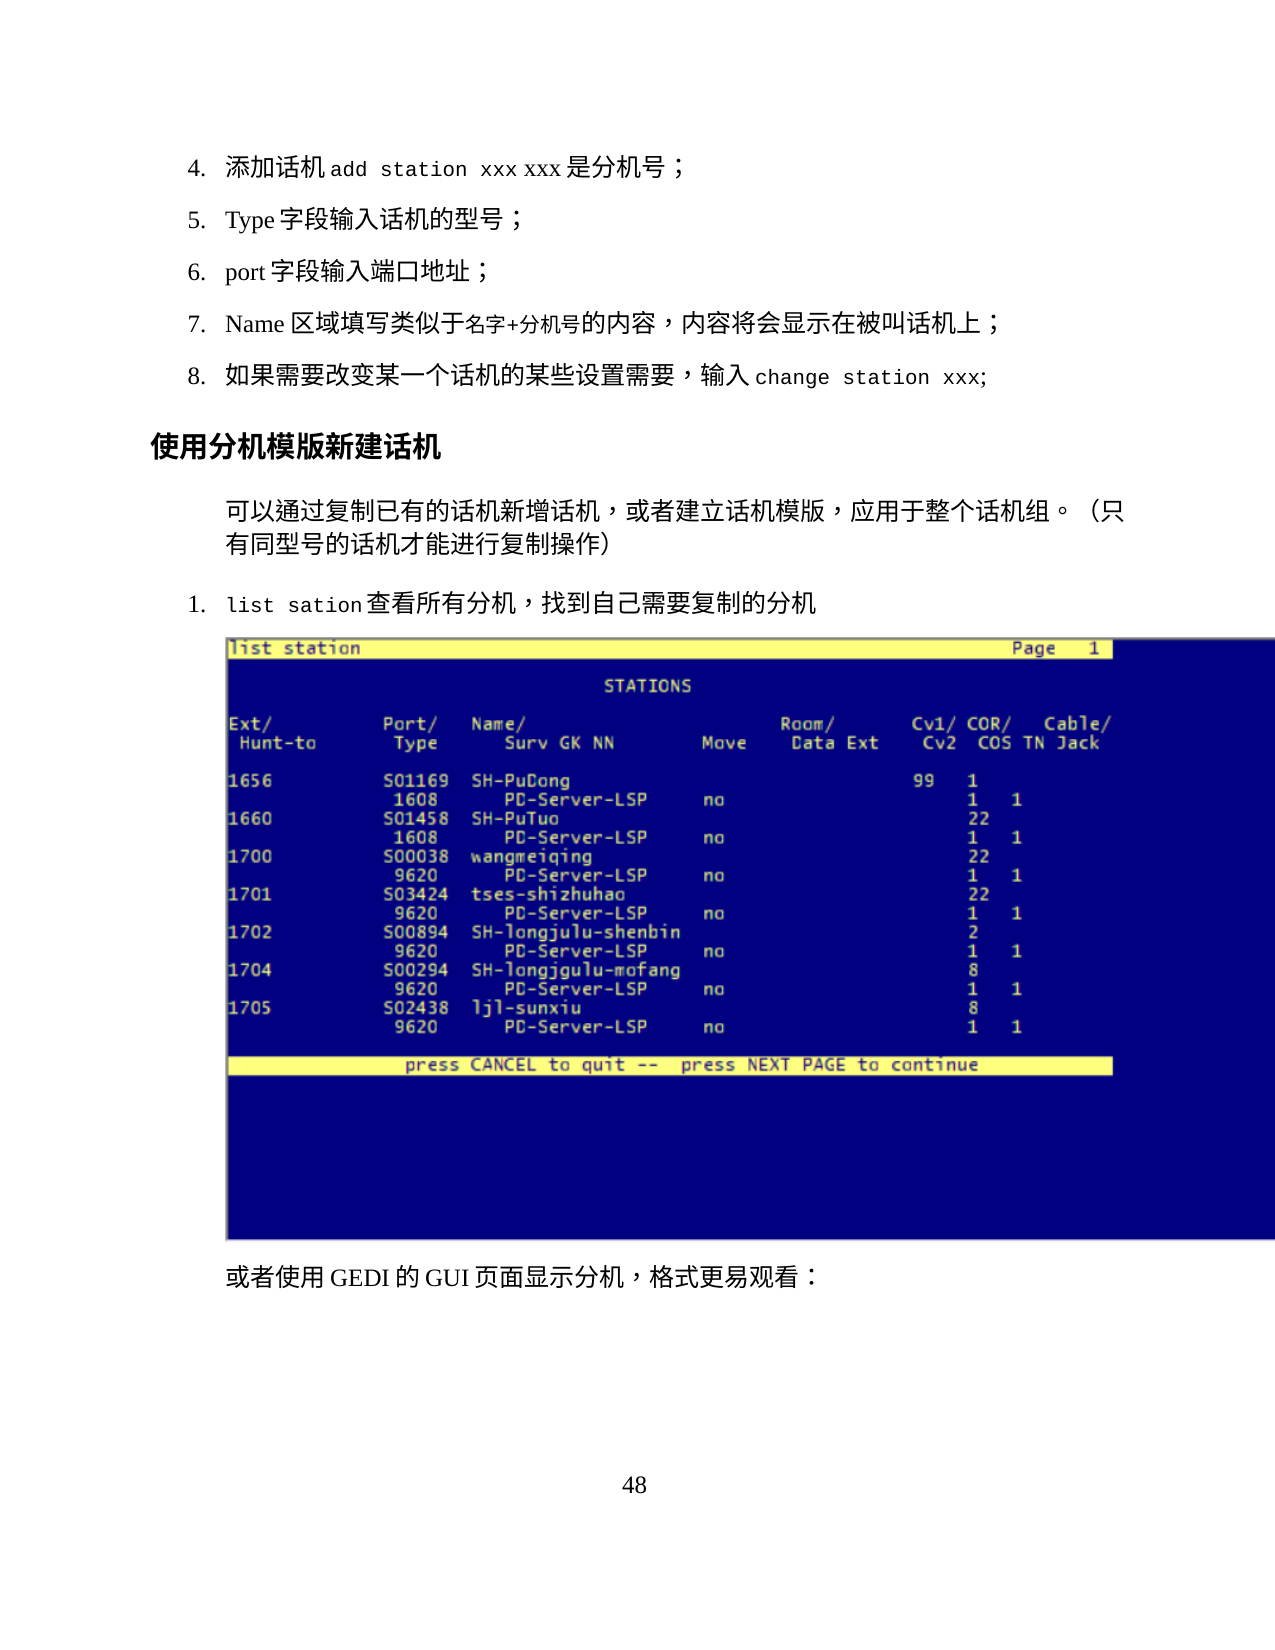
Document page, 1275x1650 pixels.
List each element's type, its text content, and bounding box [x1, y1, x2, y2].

list port字段输入端口地址； [187, 254, 1125, 288]
list 添加话机add station xxx xxx是分机号； [187, 150, 1125, 184]
subtitle 使用分机模版新建话机 [150, 426, 1125, 466]
text 可以通过复制已有的话机新增话机，或者建立话机模版，应用于整个话机组。（只有同型号的话机才能进行复制操作） [225, 493, 1125, 561]
picture [225, 637, 1275, 1243]
list 如果需要改变某一个话机的某些设置需要，输入change station xxx; [187, 358, 1125, 392]
list list sation查看所有分机，找到自己需要复制的分机 [187, 585, 1125, 619]
list 或者使用GEDI的GUI页面显示分机，格式更易观看： [187, 1260, 1125, 1294]
list Name区域填写类似于名字+分机号的内容，内容将会显示在被叫话机上； [187, 306, 1125, 340]
list Type字段输入话机的型号； [187, 202, 1125, 236]
